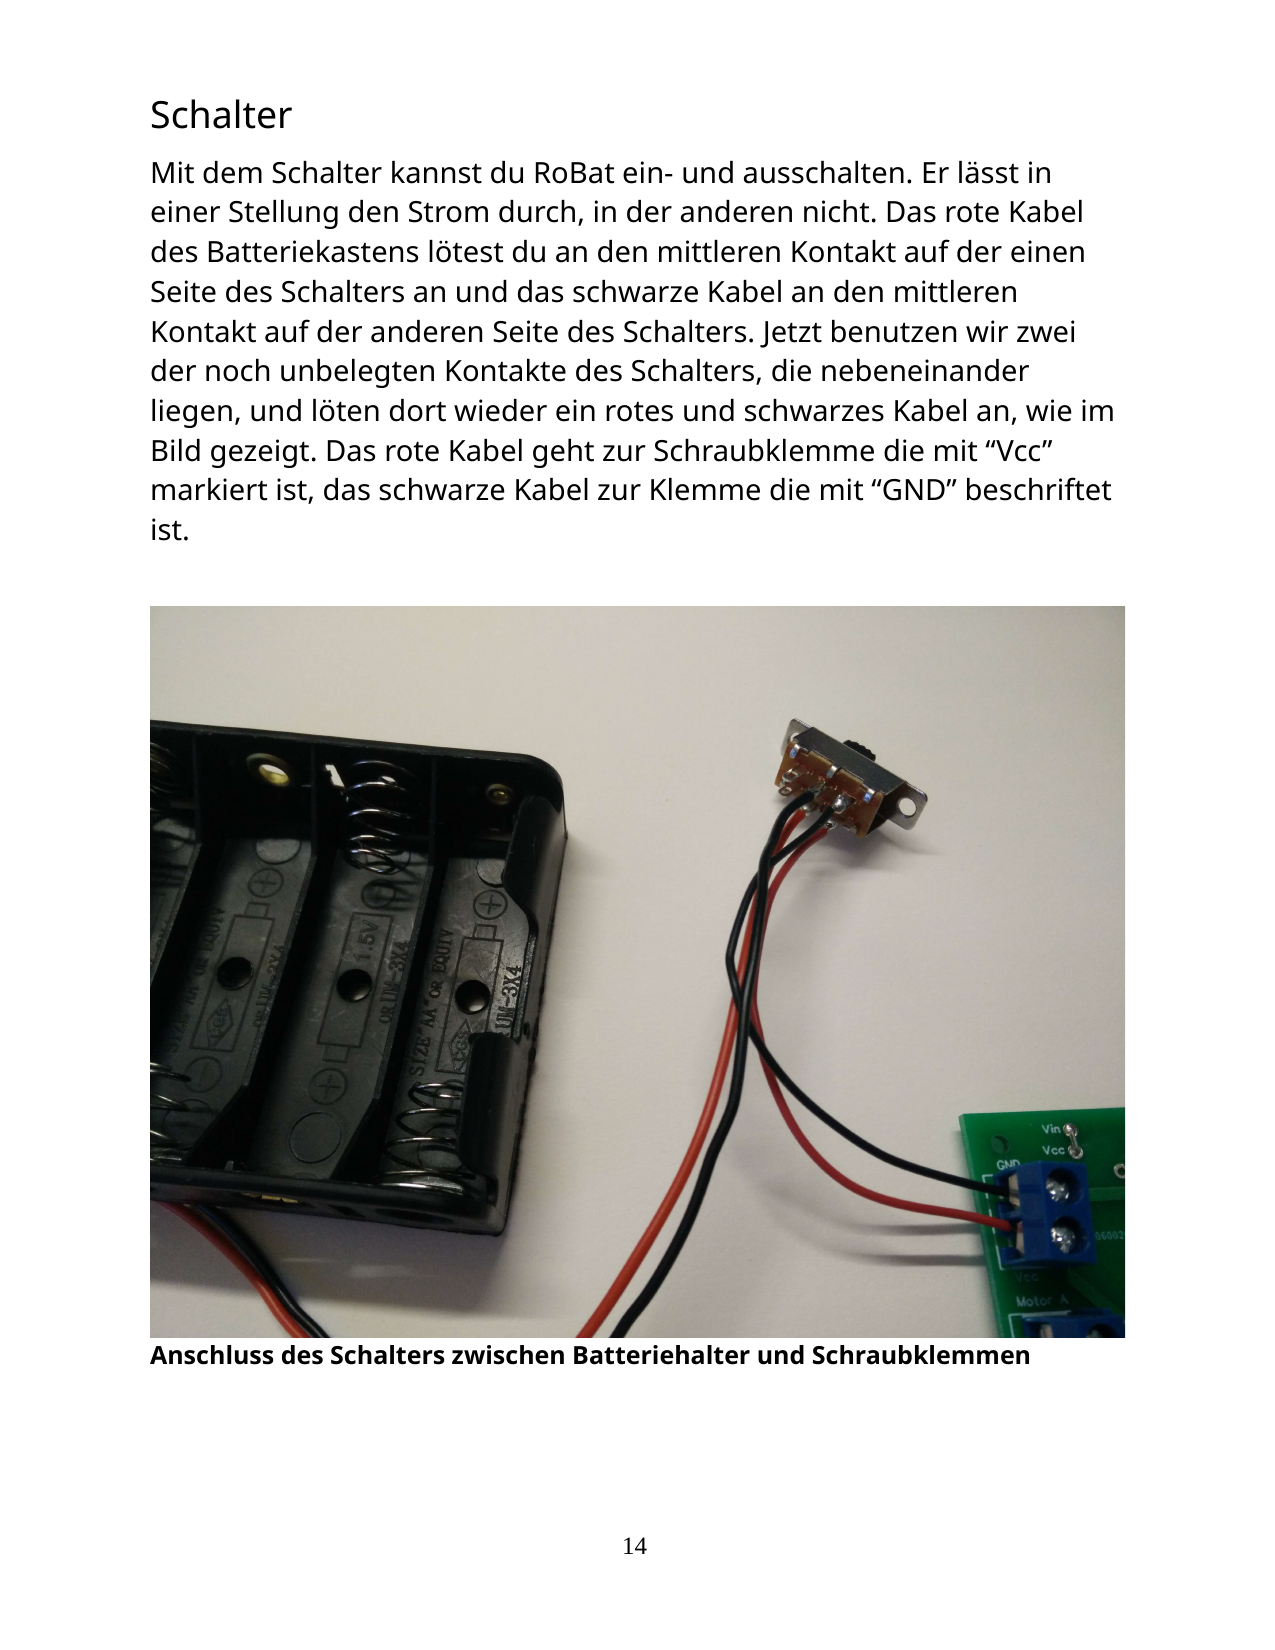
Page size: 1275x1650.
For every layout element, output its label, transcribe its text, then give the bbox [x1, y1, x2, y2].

text Anschluss des Schalters zwischen Batteriehalter und Schraubklemmen [150, 1338, 1125, 1372]
text Mit dem Schalter kannst du RoBat ein- und ausschalten. Er lässt in einer Stellung den Strom durch, in der anderen nicht. Das rote Kabel des Batteriekastens lötest du an den mittleren Kontakt auf der einen Seite des Schalters an und das schwarze Kabel an den mittleren Kontakt auf der anderen Seite des Schalters. Jetzt benutzen wir zwei der noch unbelegten Kontakte des Schalters, die nebeneinander liegen, und löten dort wieder ein rotes und schwarzes Kabel an, wie im Bild gezeigt. Das rote Kabel geht zur Schraubklemme die mit “Vcc” markiert ist, das schwarze Kabel zur Klemme die mit “GND” beschriftet ist. [150, 152, 1125, 549]
subtitle Schalter [150, 88, 1125, 139]
picture [150, 606, 1125, 1338]
